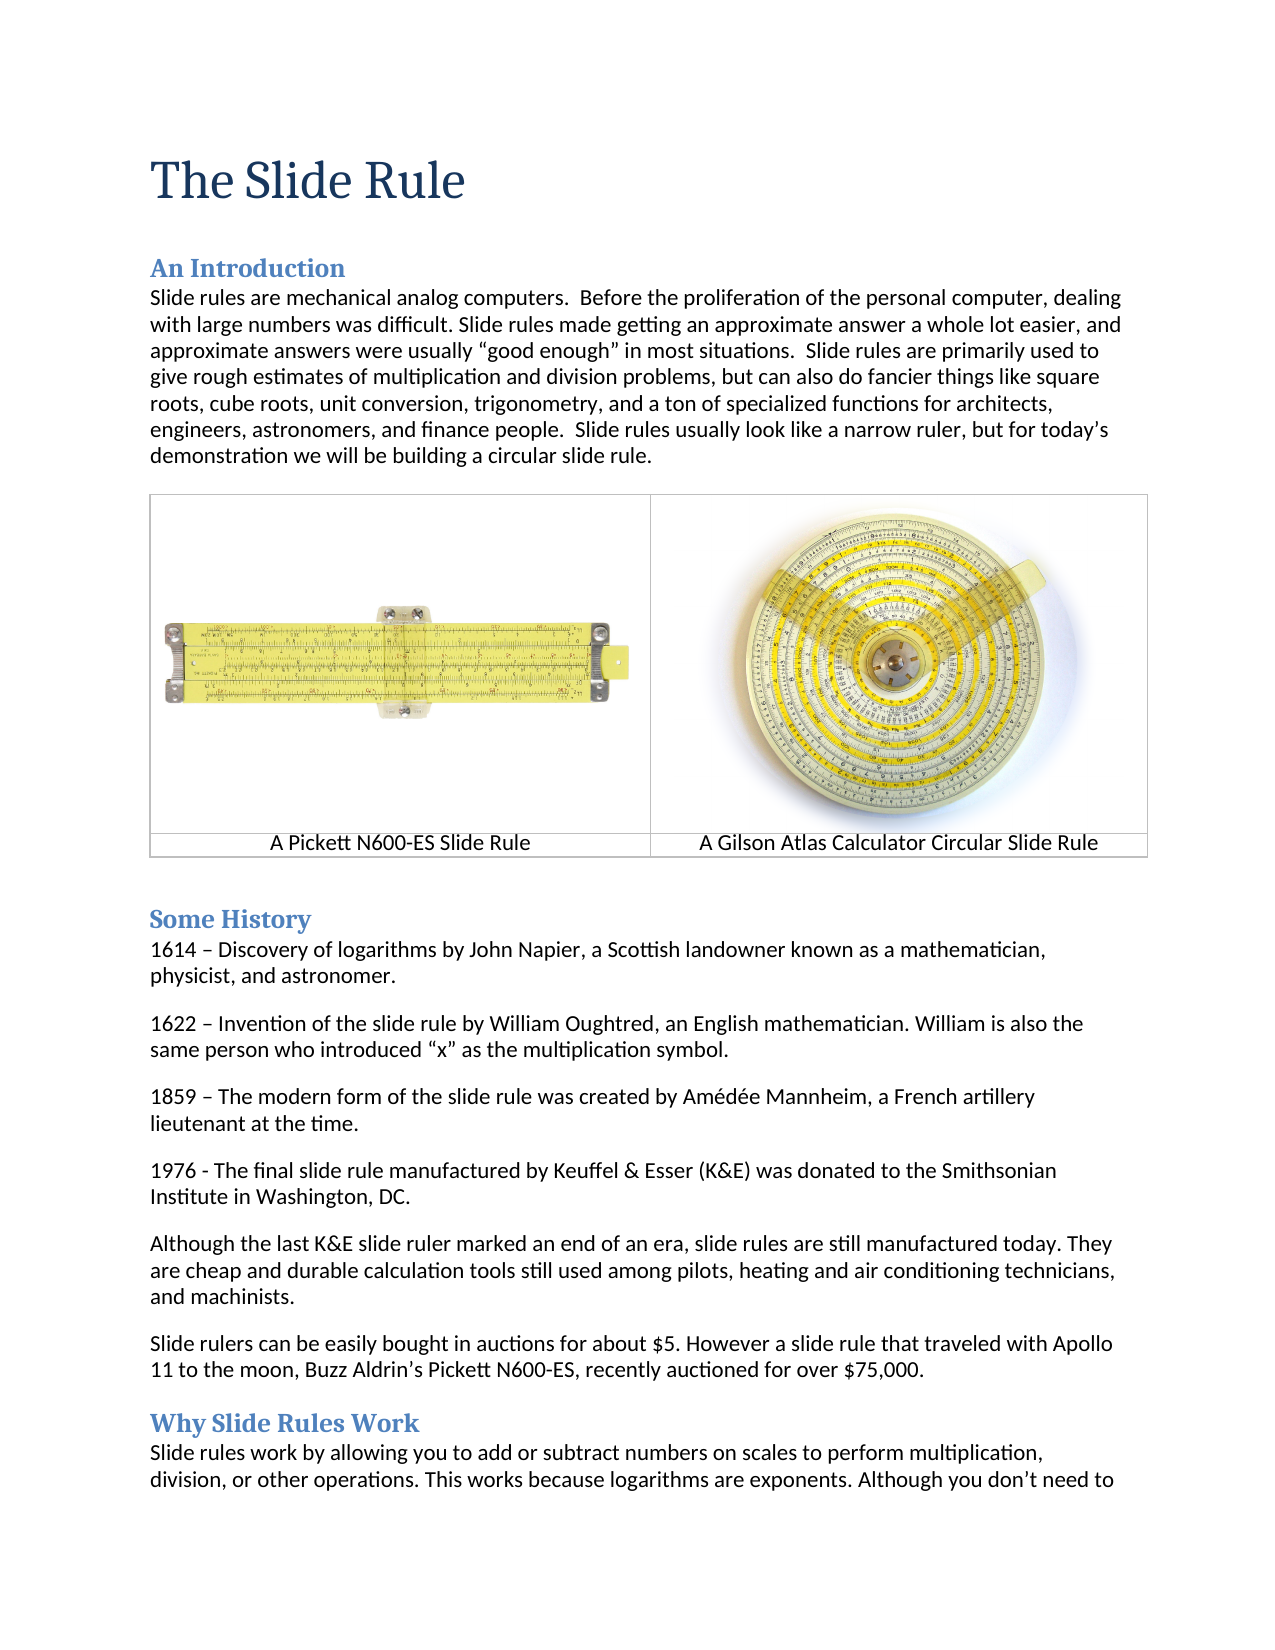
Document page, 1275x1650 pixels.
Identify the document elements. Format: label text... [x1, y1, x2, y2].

subtitle Why Slide Rules Work [150, 1408, 1125, 1439]
text 1859 – The modern form of the slide rule was created by Amédée Mannheim, a French artillery lieutenant at the time. [150, 1087, 1125, 1137]
title The Slide Rule [150, 150, 1125, 212]
text 1976 - The final slide rule manufactured by Keuffel & Esser (K&E) was donated to the Smithsonian Institute in Washington, DC. [150, 1161, 1125, 1210]
picture [161, 599, 640, 728]
subtitle An Introduction [150, 253, 1125, 284]
picture [674, 495, 1124, 833]
text 1614 – Discovery of logarithms by John Napier, a Scottish landowner known as a mathematician, physicist, and astronomer. [150, 940, 1125, 989]
subtitle Some History [150, 904, 1125, 936]
table_cell A Gilson Atlas Calculator Circular Slide Rule [651, 834, 1147, 856]
text Although the last K&E slide ruler marked an end of an era, slide rules are still manufactured today. They are cheap and durable calculation tools still used among pilots, heating and air conditioning technicians, and machinists. [150, 1234, 1125, 1310]
text Slide rules are mechanical analog computers. Before the proliferation of the personal computer, dealing with large numbers was difficult. Slide rules made getting an approximate answer a whole lot easier, and approximate answers were usually “good enough” in most situations. Slide rules are primarily used to give rough estimates of multiplication and division problems, but can also do fancier things like square roots, cube roots, unit conversion, trigonometry, and a ton of specialized functions for architects, engineers, astronomers, and finance people. Slide rules usually look like a narrow ruler, but for today’s demonstration we will be building a circular slide rule. [150, 288, 1125, 469]
text Slide rules work by allowing you to add or subtract numbers on scales to perform multiplication, division, or other operations. This works because logarithms are exponents. Although you don’t need to [150, 1444, 1125, 1493]
table_header [651, 495, 674, 832]
table_cell A Pickett N600-ES Slide Rule [151, 834, 650, 856]
text Slide rulers can be easily bought in auctions for about $5. However a slide rule that traveled with Apollo 11 to the moon, Buzz Aldrin’s Pickett N600-ES, recently auctioned for over $75,000. [150, 1334, 1125, 1384]
text 1622 – Invention of the slide rule by William Oughtred, an English mathematician. William is also the same person who introduced “x” as the multiplication symbol. [150, 1014, 1125, 1063]
table_header [151, 495, 650, 832]
table_header [1124, 495, 1147, 832]
